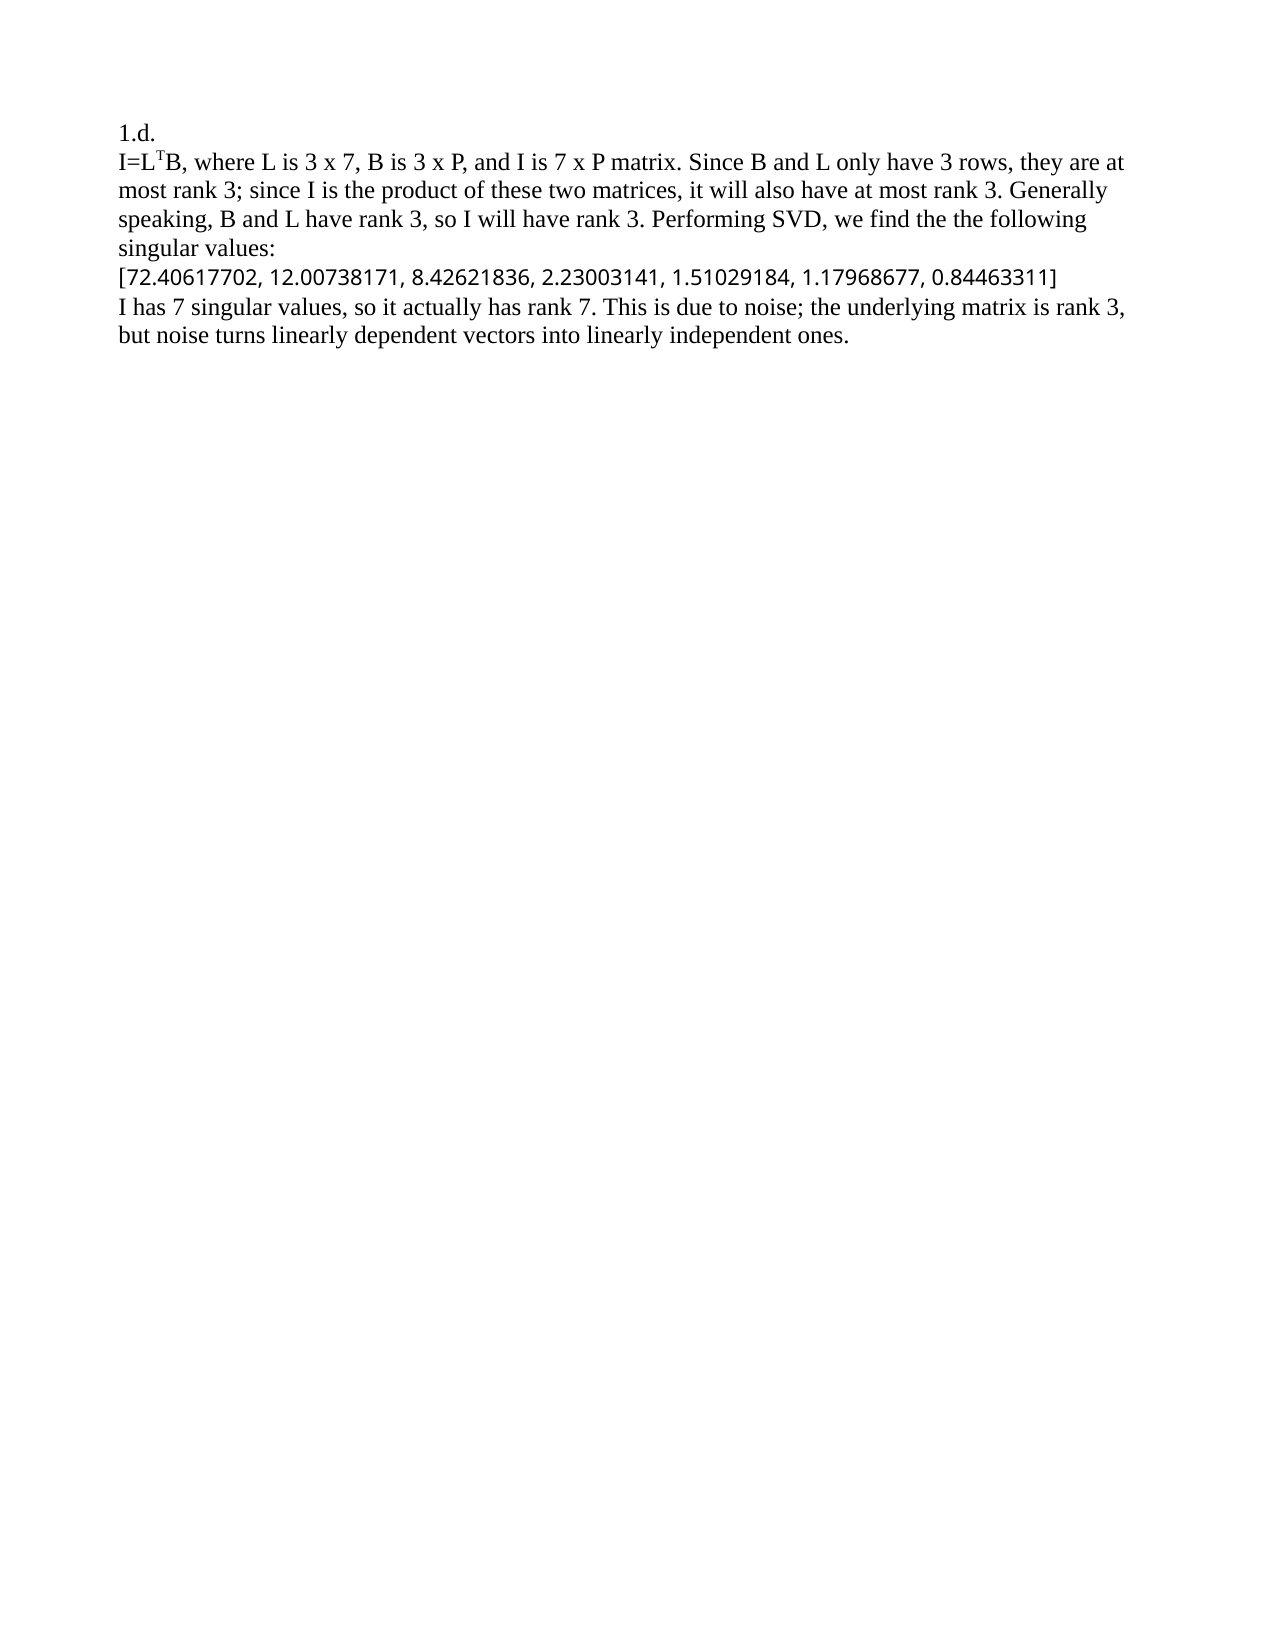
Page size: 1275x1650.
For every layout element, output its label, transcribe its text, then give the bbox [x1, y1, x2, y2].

text I=LTB, where L is 3 x 7, B is 3 x P, and I is 7 x P matrix. Since B and L only have 3 rows, they are at most rank 3; since I is the product of these two matrices, it will also have at most rank 3. Generally speaking, B and L have rank 3, so I will have rank 3. Performing SVD, we find the the following singular values: [118, 147, 1157, 262]
text I has 7 singular values, so it actually has rank 7. This is due to noise; the underlying matrix is rank 3, but noise turns linearly dependent vectors into linearly independent ones. [118, 292, 1157, 349]
text [72.40617702, 12.00738171, 8.42621836, 2.23003141, 1.51029184, 1.17968677, 0.84463311] [118, 262, 1157, 292]
text 1.d. [118, 118, 1157, 147]
